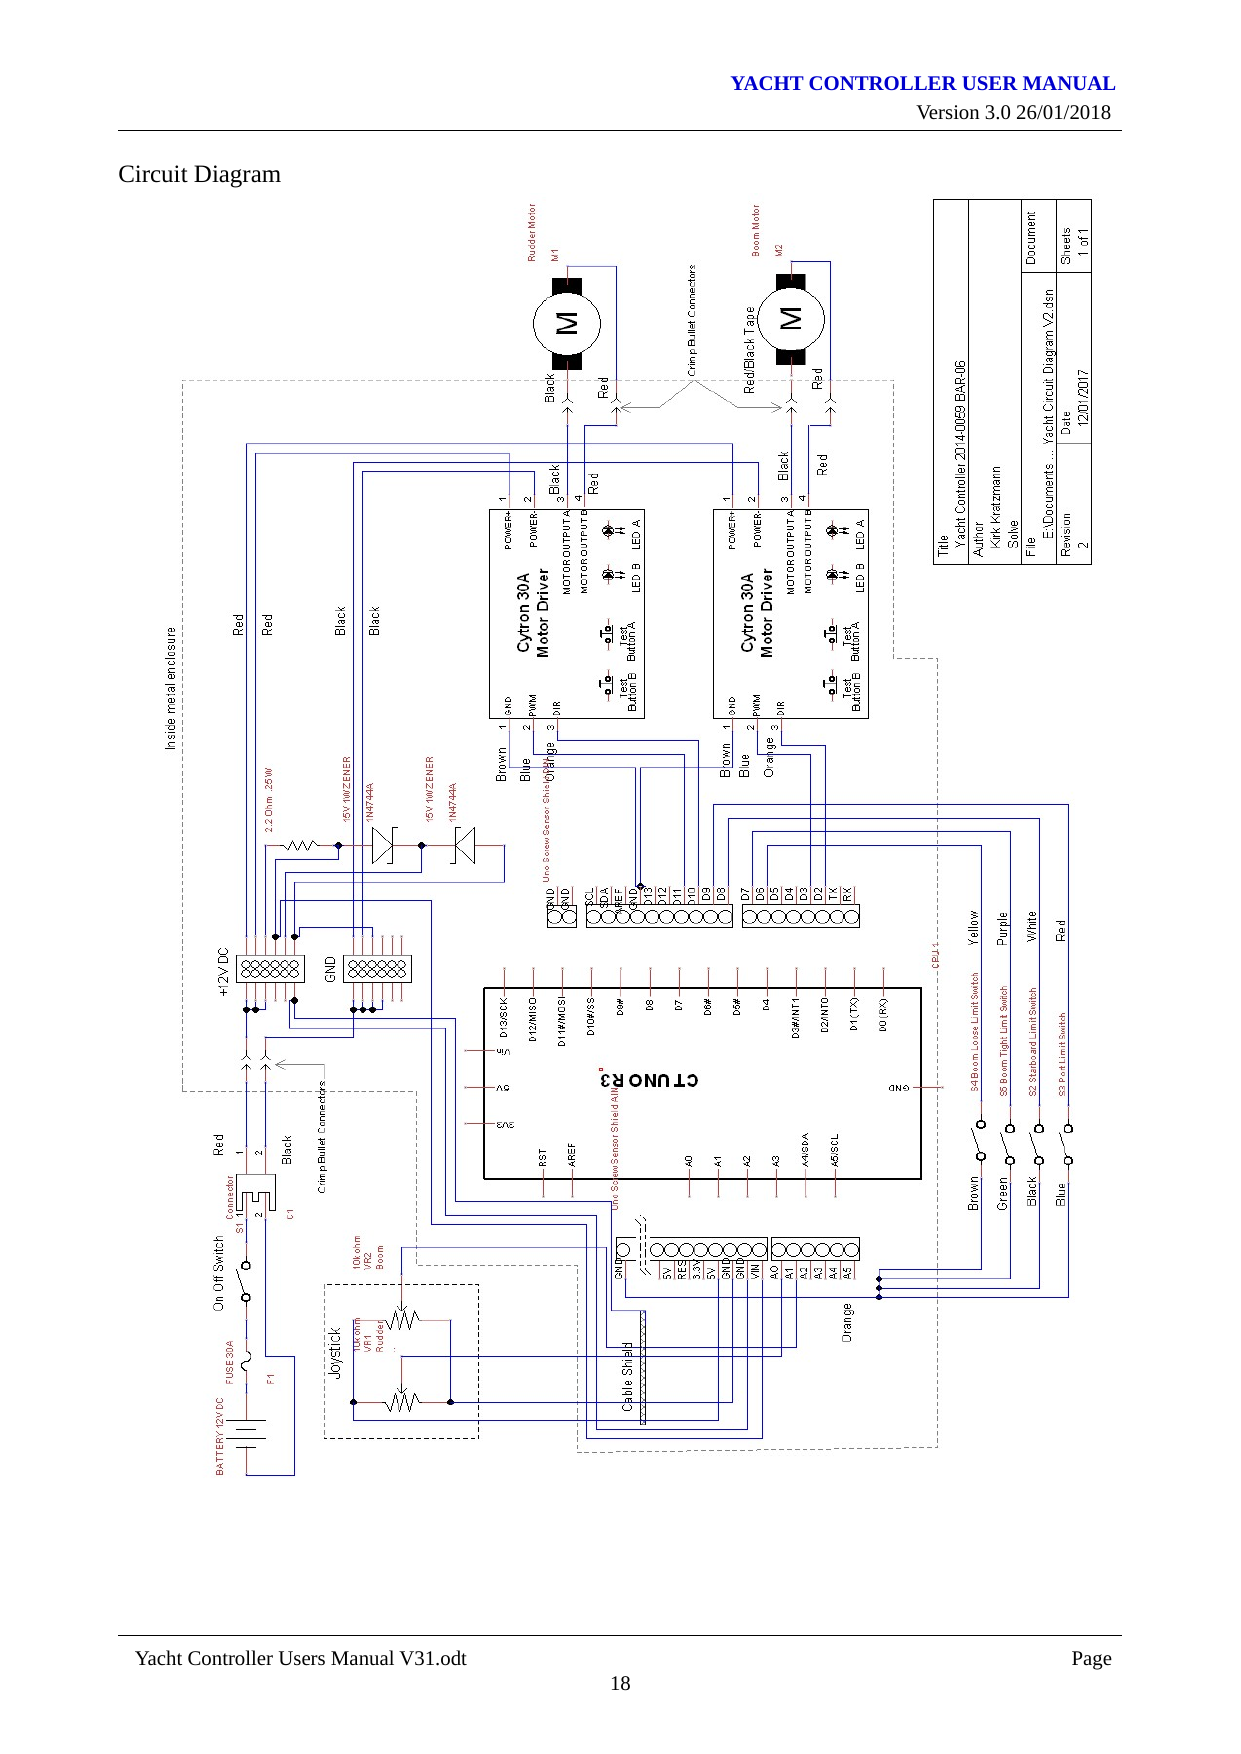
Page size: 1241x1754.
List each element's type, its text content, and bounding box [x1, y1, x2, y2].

picture [140, 193, 1101, 1498]
text Circuit Diagram [118, 159, 1122, 188]
